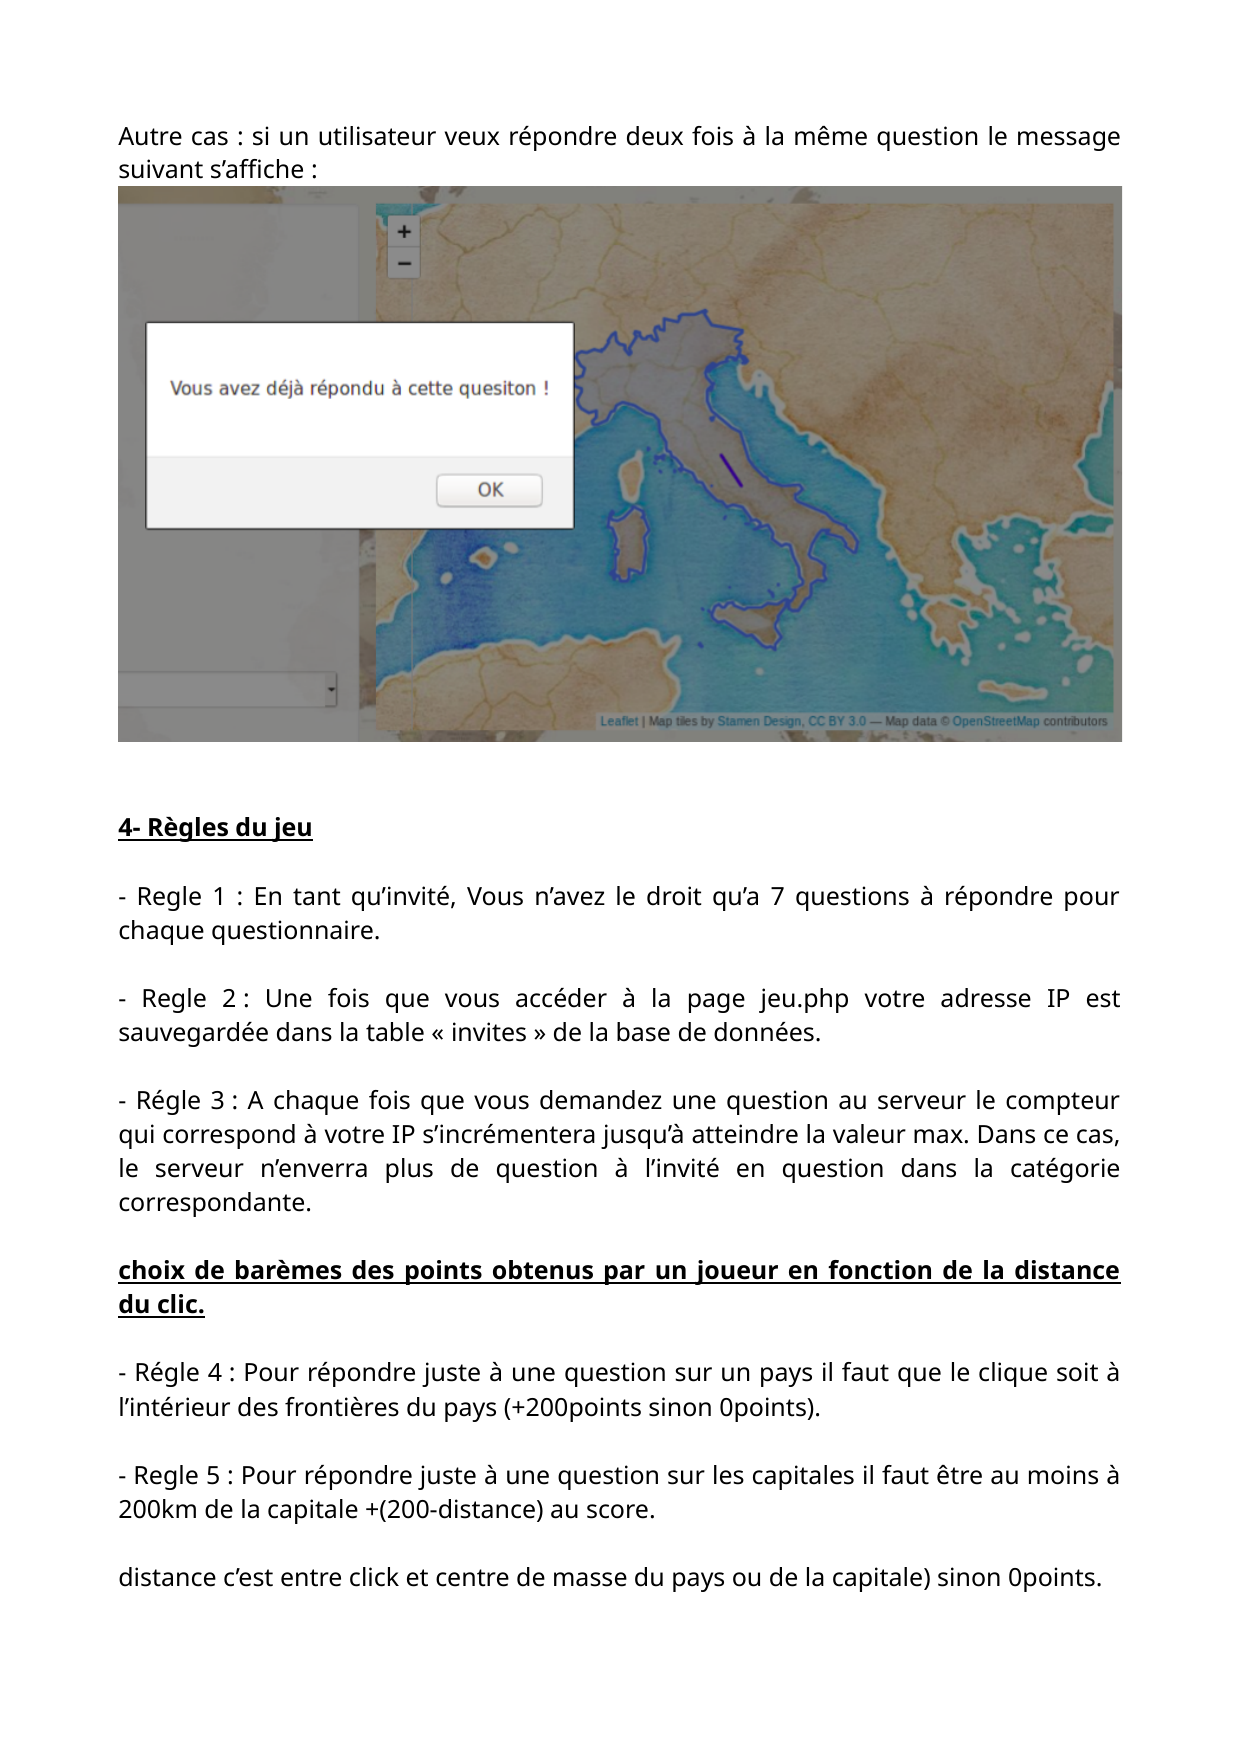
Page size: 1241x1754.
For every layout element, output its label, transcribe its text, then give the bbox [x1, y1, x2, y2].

text - Regle 2 : Une fois que vous accéder à la page jeu.php votre adresse IP est sauvegardée dans la table « invites » de la base de données. [118, 980, 1122, 1048]
text Autre cas : si un utilisateur veux répondre deux fois à la même question le message suivant s’affiche : [118, 118, 1122, 186]
picture [118, 186, 1123, 742]
text - Régle 4 : Pour répondre juste à une question sur un pays il faut que le clique soit à l’intérieur des frontières du pays (+200points sinon 0points). [118, 1355, 1122, 1423]
text - Regle 1 : En tant qu’invité, Vous n’avez le droit qu’a 7 questions à répondre pour chaque questionnaire. [118, 878, 1122, 946]
text distance c’est entre click et centre de masse du pays ou de la capitale) sinon 0points. [118, 1559, 1122, 1593]
text choix de barèmes des points obtenus par un joueur en fonction de la distance du clic. [118, 1253, 1122, 1321]
text - Regle 5 : Pour répondre juste à une question sur les capitales il faut être au moins à 200km de la capitale +(200-distance) au score. [118, 1457, 1122, 1525]
text - Régle 3 : A chaque fois que vous demandez une question au serveur le compteur qui correspond à votre IP s’incrémentera jusqu’à atteindre la valeur max. Dans ce cas, le serveur n’enverra plus de question à l’invité en question dans la catégorie correspondante. [118, 1083, 1122, 1219]
text 4- Règles du jeu [118, 810, 1122, 844]
